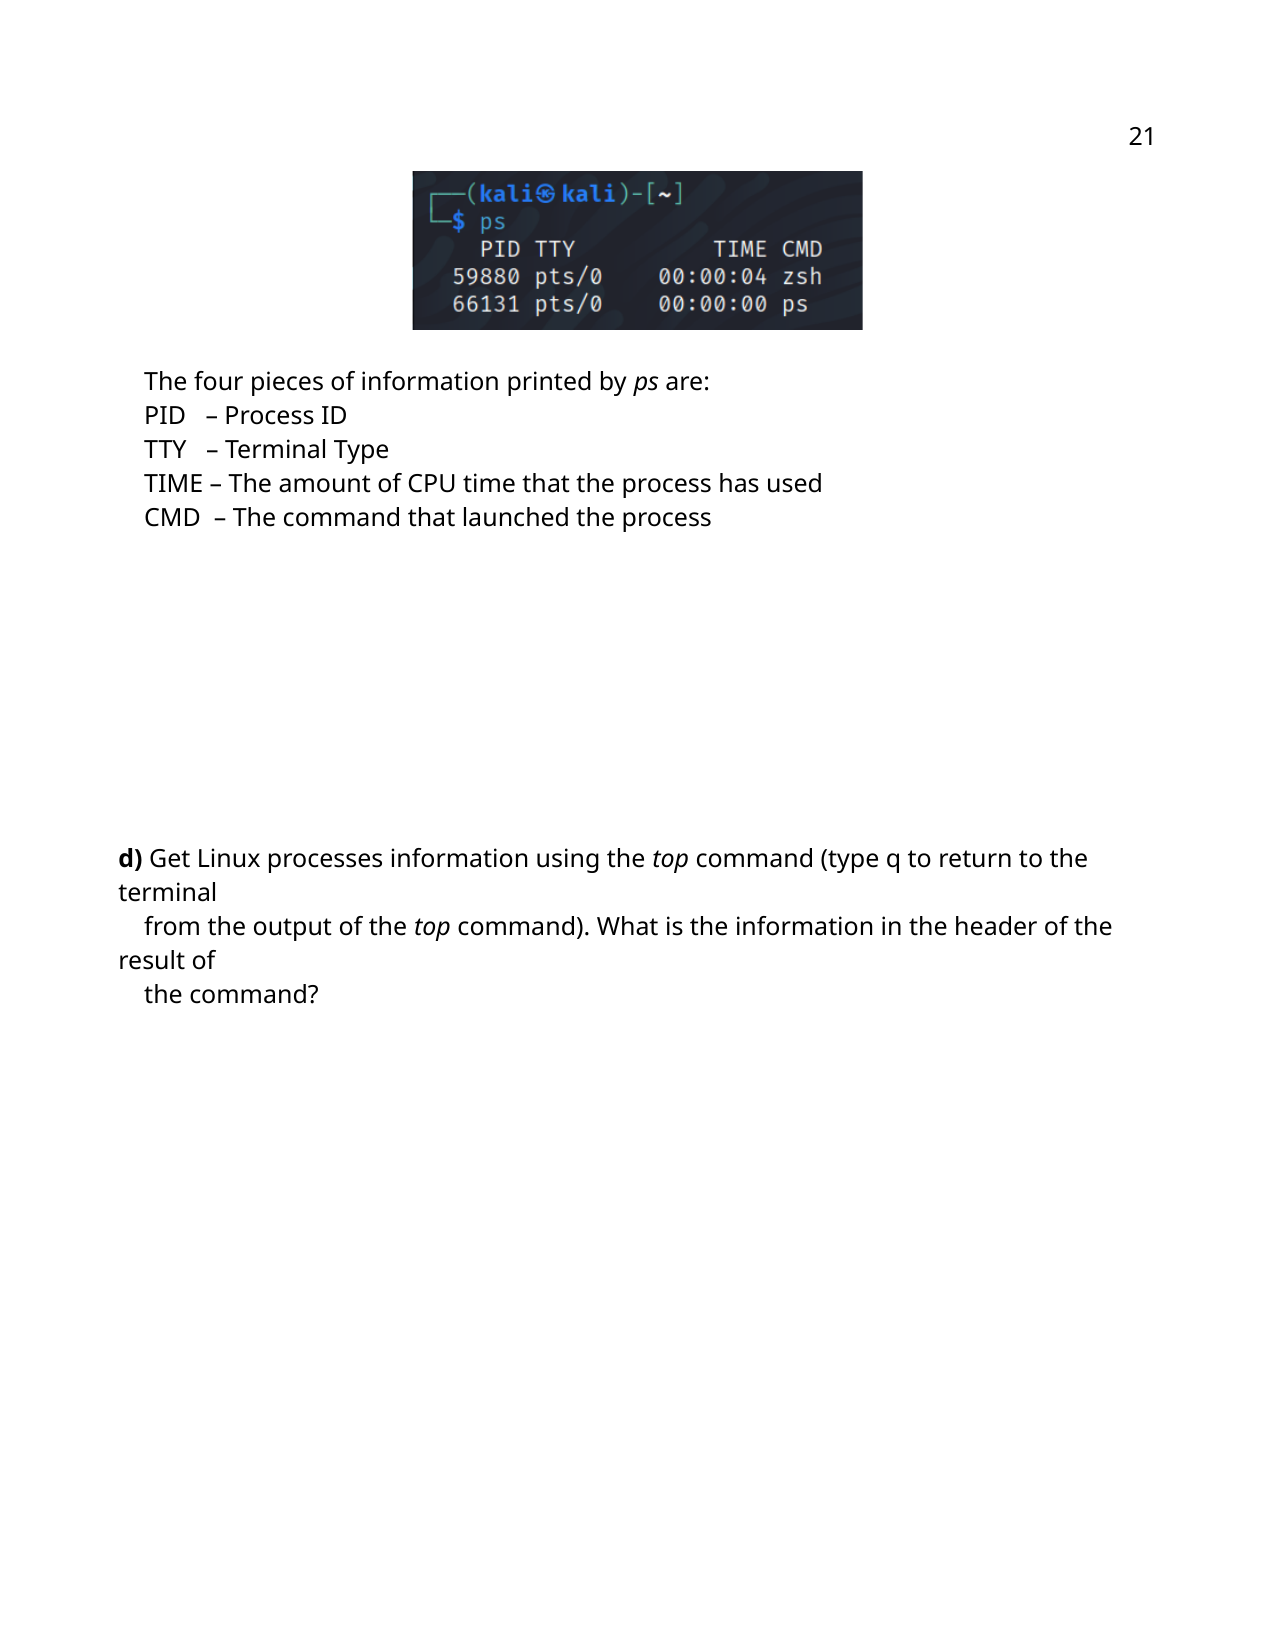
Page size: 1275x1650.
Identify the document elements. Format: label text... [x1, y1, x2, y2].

text TTY – Terminal Type [118, 432, 1157, 466]
text The four pieces of information printed by ps are: [118, 363, 1157, 397]
text from the output of the top command). What is the information in the header of the result of [118, 908, 1157, 977]
text the command? [118, 977, 1157, 1011]
text TIME – The amount of CPU time that the process has used [118, 466, 1157, 500]
picture [412, 171, 863, 330]
text CMD – The command that launched the process [118, 500, 1157, 534]
text d) Get Linux processes information using the top command (type q to return to the terminal [118, 840, 1157, 908]
text PID – Process ID [118, 397, 1157, 432]
